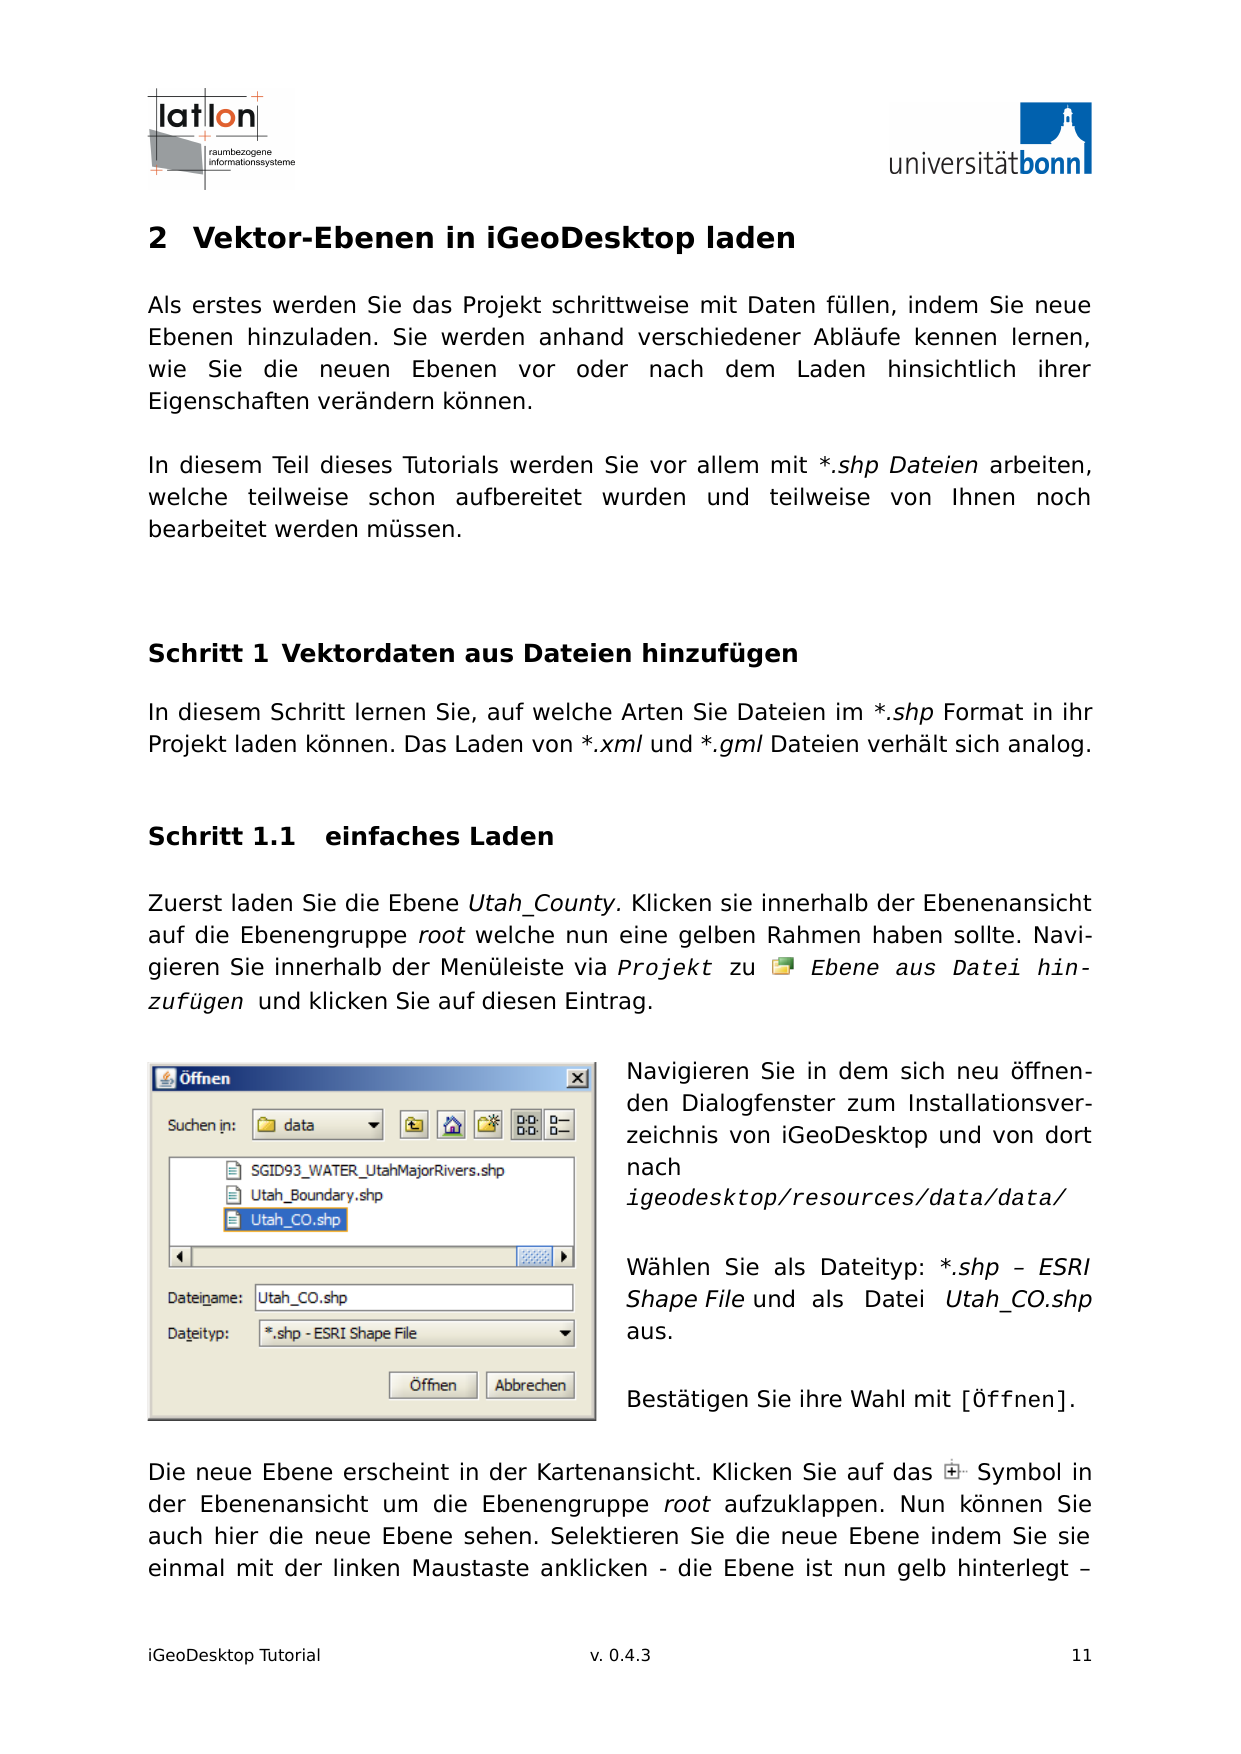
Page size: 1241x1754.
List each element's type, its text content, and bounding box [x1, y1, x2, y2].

subtitle Vektor-Ebenen in iGeoDesktop laden [148, 221, 1092, 255]
text Die neue Ebene erscheint in der Kartenansicht. Klicken Sie auf das Symbol in der Ebenenansicht um die Ebenengruppe root aufzuklappen. Nun können Sie auch hier die neue Ebene sehen. Selektieren Sie die neue Ebene indem Sie sie einmal mit der linken Maustaste anklicken - die Ebene ist nun gelb hinterlegt – [148, 1457, 1092, 1582]
text Zuerst laden Sie die Ebene Utah_County. Klicken sie innerhalb der Ebenenansicht auf die Ebenengruppe root welche nun eine gelben Rahmen haben sollte. Navi­gieren Sie innerhalb der Menüleiste via Projekt zu Ebene aus Da­tei hin­zufügen und klicken Sie auf diesen Eintrag. [148, 891, 1092, 1016]
text Wählen Sie als Dateityp: *.shp – ESRI Shape File und als Datei Utah_CO.shp aus. [597, 1254, 1092, 1344]
picture [943, 1456, 968, 1481]
subtitle Vektordaten aus Dateien hinzufügen [148, 640, 1092, 669]
picture [889, 102, 1093, 174]
text Navigieren Sie in dem sich neu öffnen­den Dialogfenster zum Installationsver­zeichnis von iGeoDesktop und von dort nach igeodesktop/resources/data/data/ [148, 1058, 1092, 1212]
text Bestätigen Sie ihre Wahl mit [Öffnen]. [597, 1386, 1092, 1414]
picture [771, 957, 795, 976]
subtitle einfaches Laden [148, 823, 1092, 852]
picture [147, 1062, 597, 1421]
text Als erstes werden Sie das Projekt schrittweise mit Daten füllen, indem Sie neue Ebenen hinzuladen. Sie werden anhand verschiedener Abläufe kennen lernen, wie Sie die neuen Ebenen vor oder nach dem Laden hinsichtlich ihrer Eigenschaften verändern können. In diesem Teil dieses Tutorials werden Sie vor allem mit *.shp Dateien arbeiten, welche teilweise schon aufbereitet wurden und teilweise von Ihnen noch bearbeitet werden müssen. [148, 292, 1092, 575]
picture [147, 88, 295, 190]
text In diesem Schritt lernen Sie, auf welche Arten Sie Dateien im *.shp Format in ihr Projekt laden können. Das Laden von *.xml und *.gml Dateien verhält sich analog. [148, 699, 1092, 758]
